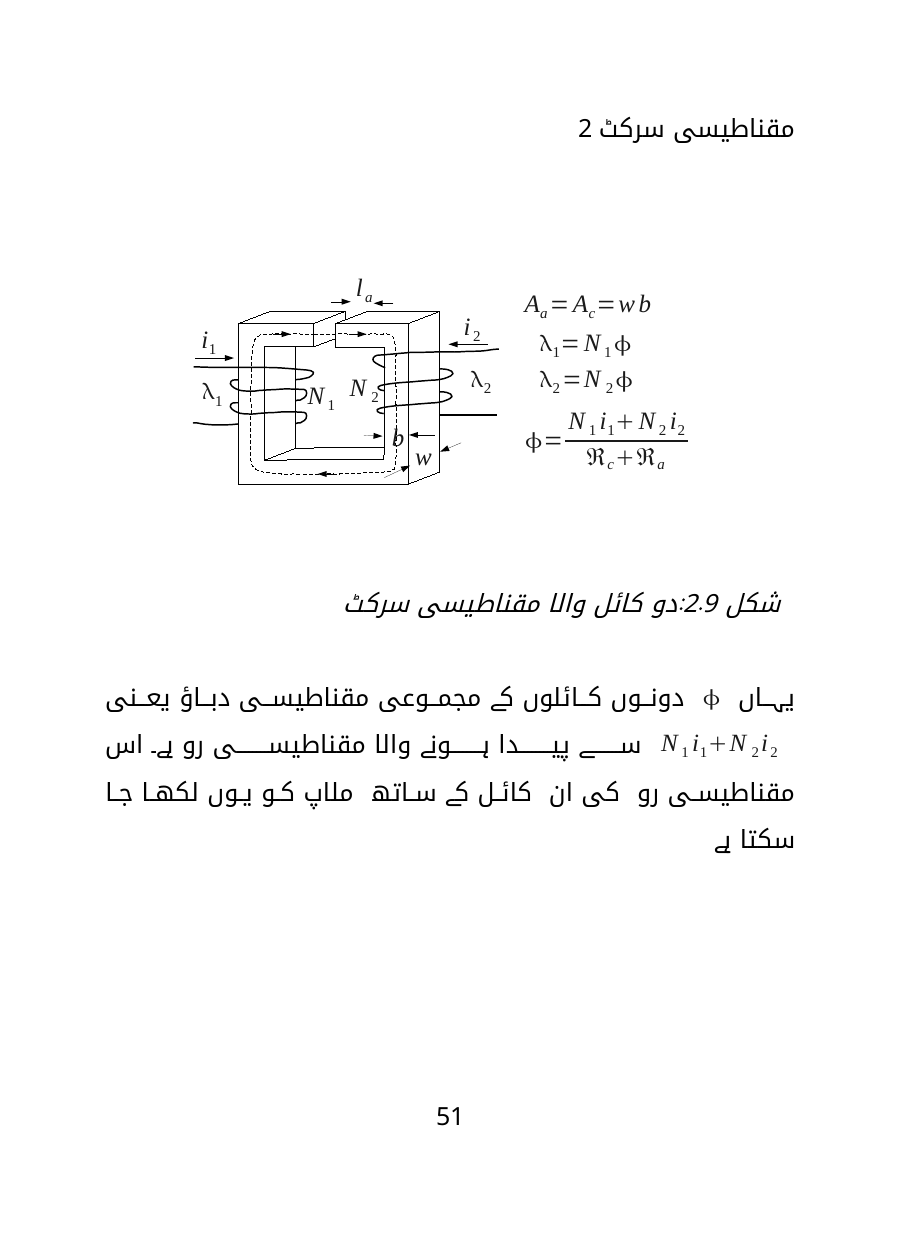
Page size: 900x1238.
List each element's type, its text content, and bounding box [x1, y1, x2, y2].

text یہاںدونوں کائلوں کے مجموعی مقناطیسی دباؤ یعنی سے پیدا ہونے والا مقناطیسی رو ہے۔ اس مقناطیسی رو کی ان کائل کے ساتھ ملاپ کو یوں لکھا جا سکتا ہے [105, 674, 795, 864]
text شکل 2.9:دو کائل والا مقناطیسی سرکٹ [120, 195, 780, 627]
